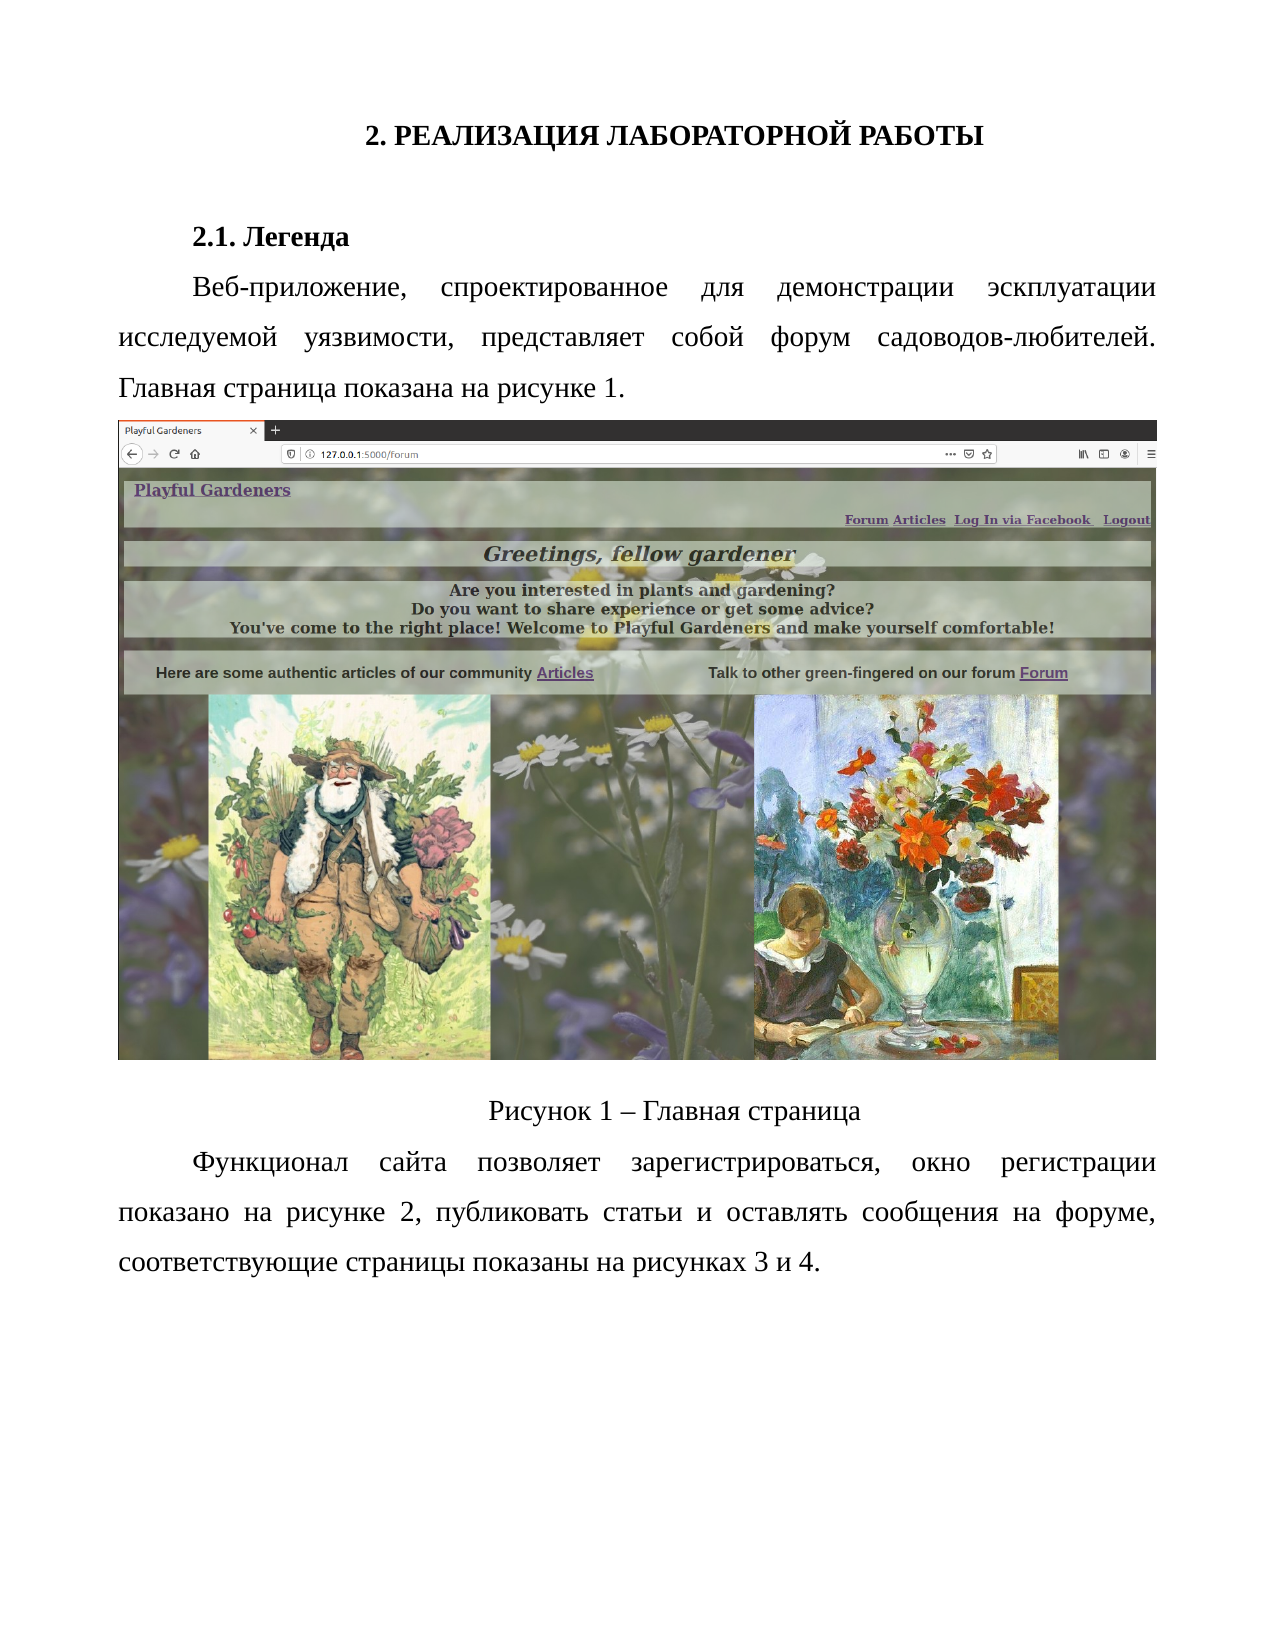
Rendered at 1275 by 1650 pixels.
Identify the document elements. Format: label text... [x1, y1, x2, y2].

text Веб-приложение, спроектированное для демонстрации эскплуатации исследуемой уязвимости, представляет собой форум садоводов-любителей. Главная страница показана на рисунке 1. [118, 269, 1157, 403]
subtitle 2. Реализация лабораторной работы [118, 118, 1157, 152]
text Функционал сайта позволяет зарегистрироваться, окно регистрации показано на рисунке 2, публиковать статьи и оставлять сообщения на форуме, соответствующие страницы показаны на рисунках 3 и 4. [118, 1144, 1157, 1278]
text Рисунок 1 ‒ Главная страница [118, 1060, 1157, 1127]
picture [118, 420, 1157, 1060]
subtitle 2.1. Легенда [118, 219, 1157, 252]
